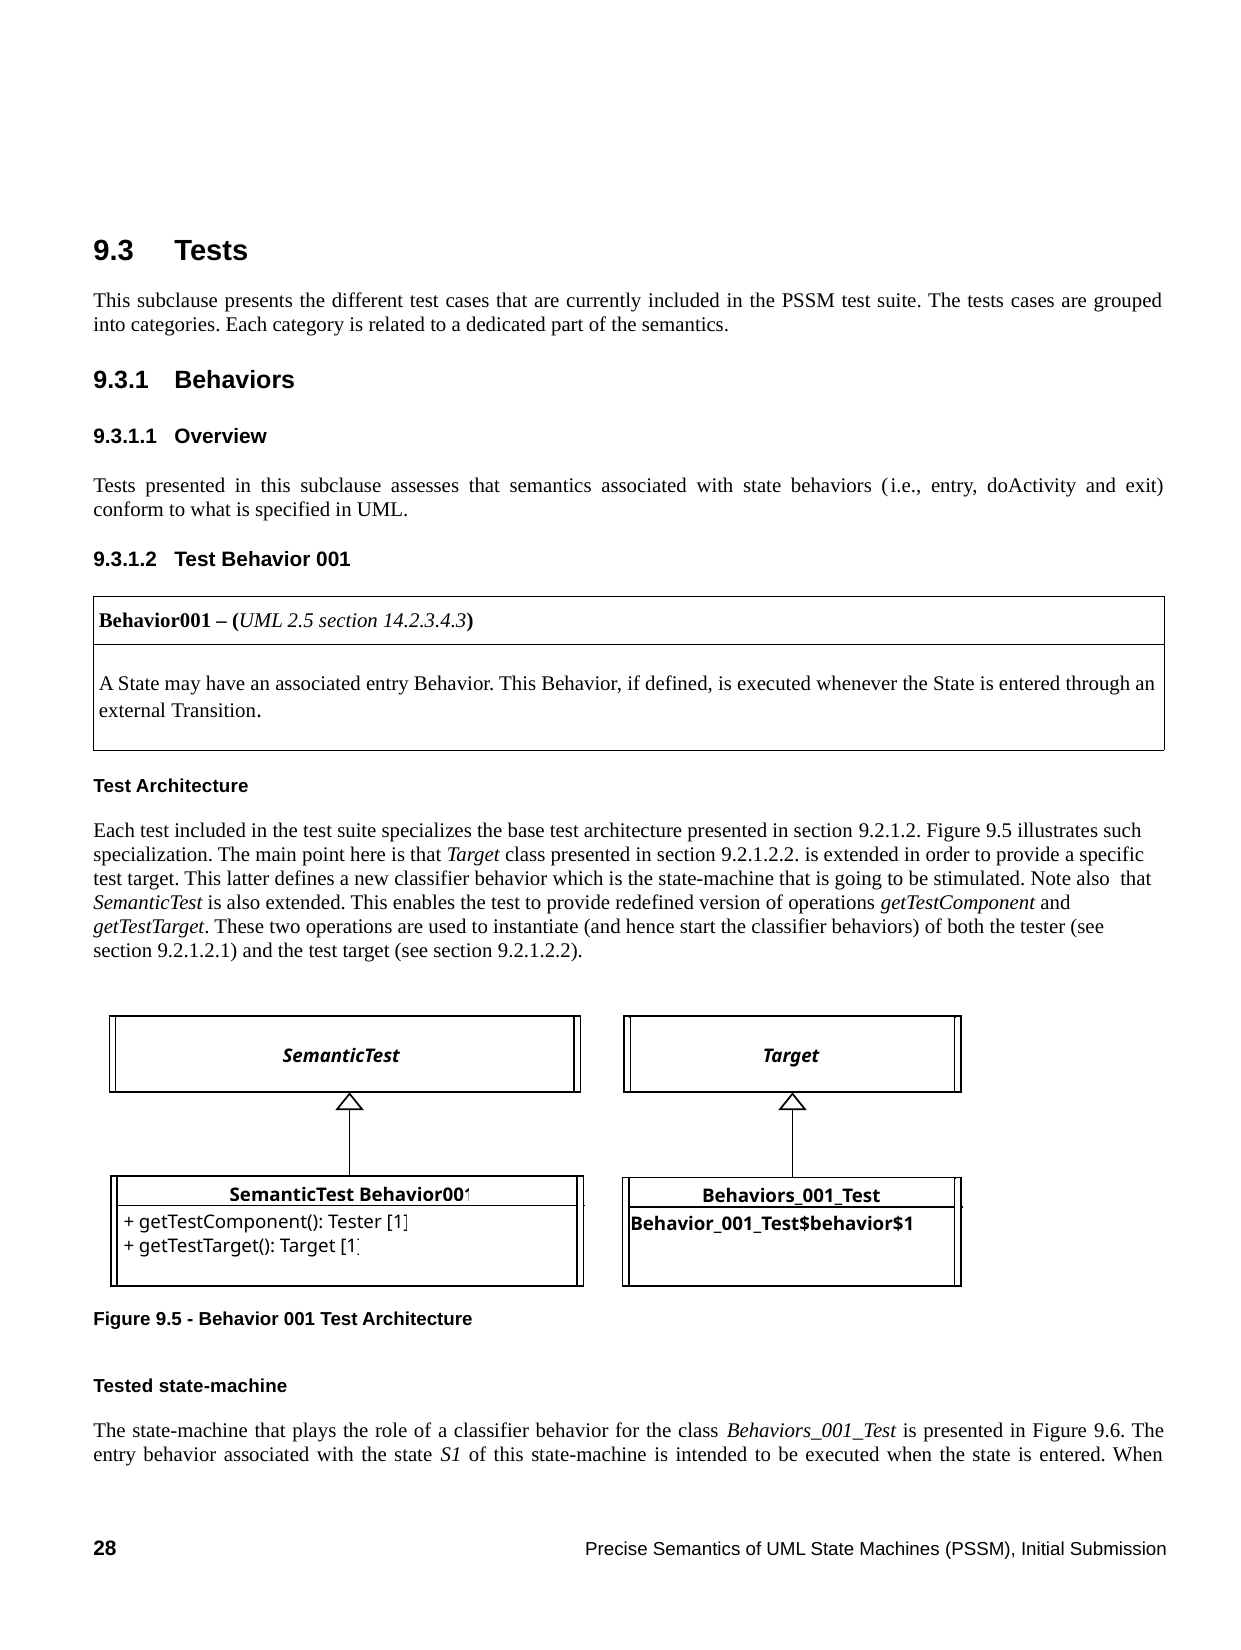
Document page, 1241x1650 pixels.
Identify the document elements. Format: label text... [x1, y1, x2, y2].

text The state-machine that plays the role of a classifier behavior for the class Behaviors_001_Test is presented in Figure 9.6. The entry behavior associated with the state S1 of this state-machine is intended to be executed when the state is entered. When [93, 1417, 1164, 1466]
text This subclause presents the different test cases that are currently included in the PSSM test suite. The tests cases are grouped into categories. Each category is related to a dedicated part of the semantics. [93, 287, 1164, 336]
subtitle Overview [93, 423, 1164, 448]
subtitle Test Architecture [93, 775, 1164, 797]
table_cell A State may have an associated entry Behavior. This Behavior, if defined, is executed whenever the State is entered through an external Transition. [94, 645, 1164, 750]
subtitle Test Behavior 001 [93, 546, 1164, 571]
table_header Behavior001 – (UML 2.5 section 14.2.3.4.3) [94, 597, 1164, 644]
subtitle Behaviors [93, 365, 1164, 394]
subtitle Tests [93, 231, 1164, 266]
text Each test included in the test suite specializes the base test architecture presented in section 9.2.1.2. Figure 9.5 illustrates such specialization. The main point here is that Target class presented in section 9.2.1.2.2. is extended in order to provide a specific test target. This latter defines a new classifier behavior which is the state-machine that is going to be stimulated. Note also that SemanticTest is also extended. This enables the test to provide redefined version of operations getTestComponent and getTestTarget. These two operations are used to instantiate (and hence start the classifier behaviors) of both the tester (see section 9.2.1.2.1) and the test target (see section 9.2.1.2.2). [93, 818, 1164, 962]
text Figure 9.5 - Behavior 001 Test Architecture [93, 1000, 1073, 1329]
text Tests presented in this subclause assesses that semantics associated with state behaviors (i.e., entry, doActivity and exit) conform to what is specified in UML. [93, 473, 1164, 521]
subtitle Tested state-machine [93, 1375, 1164, 1396]
